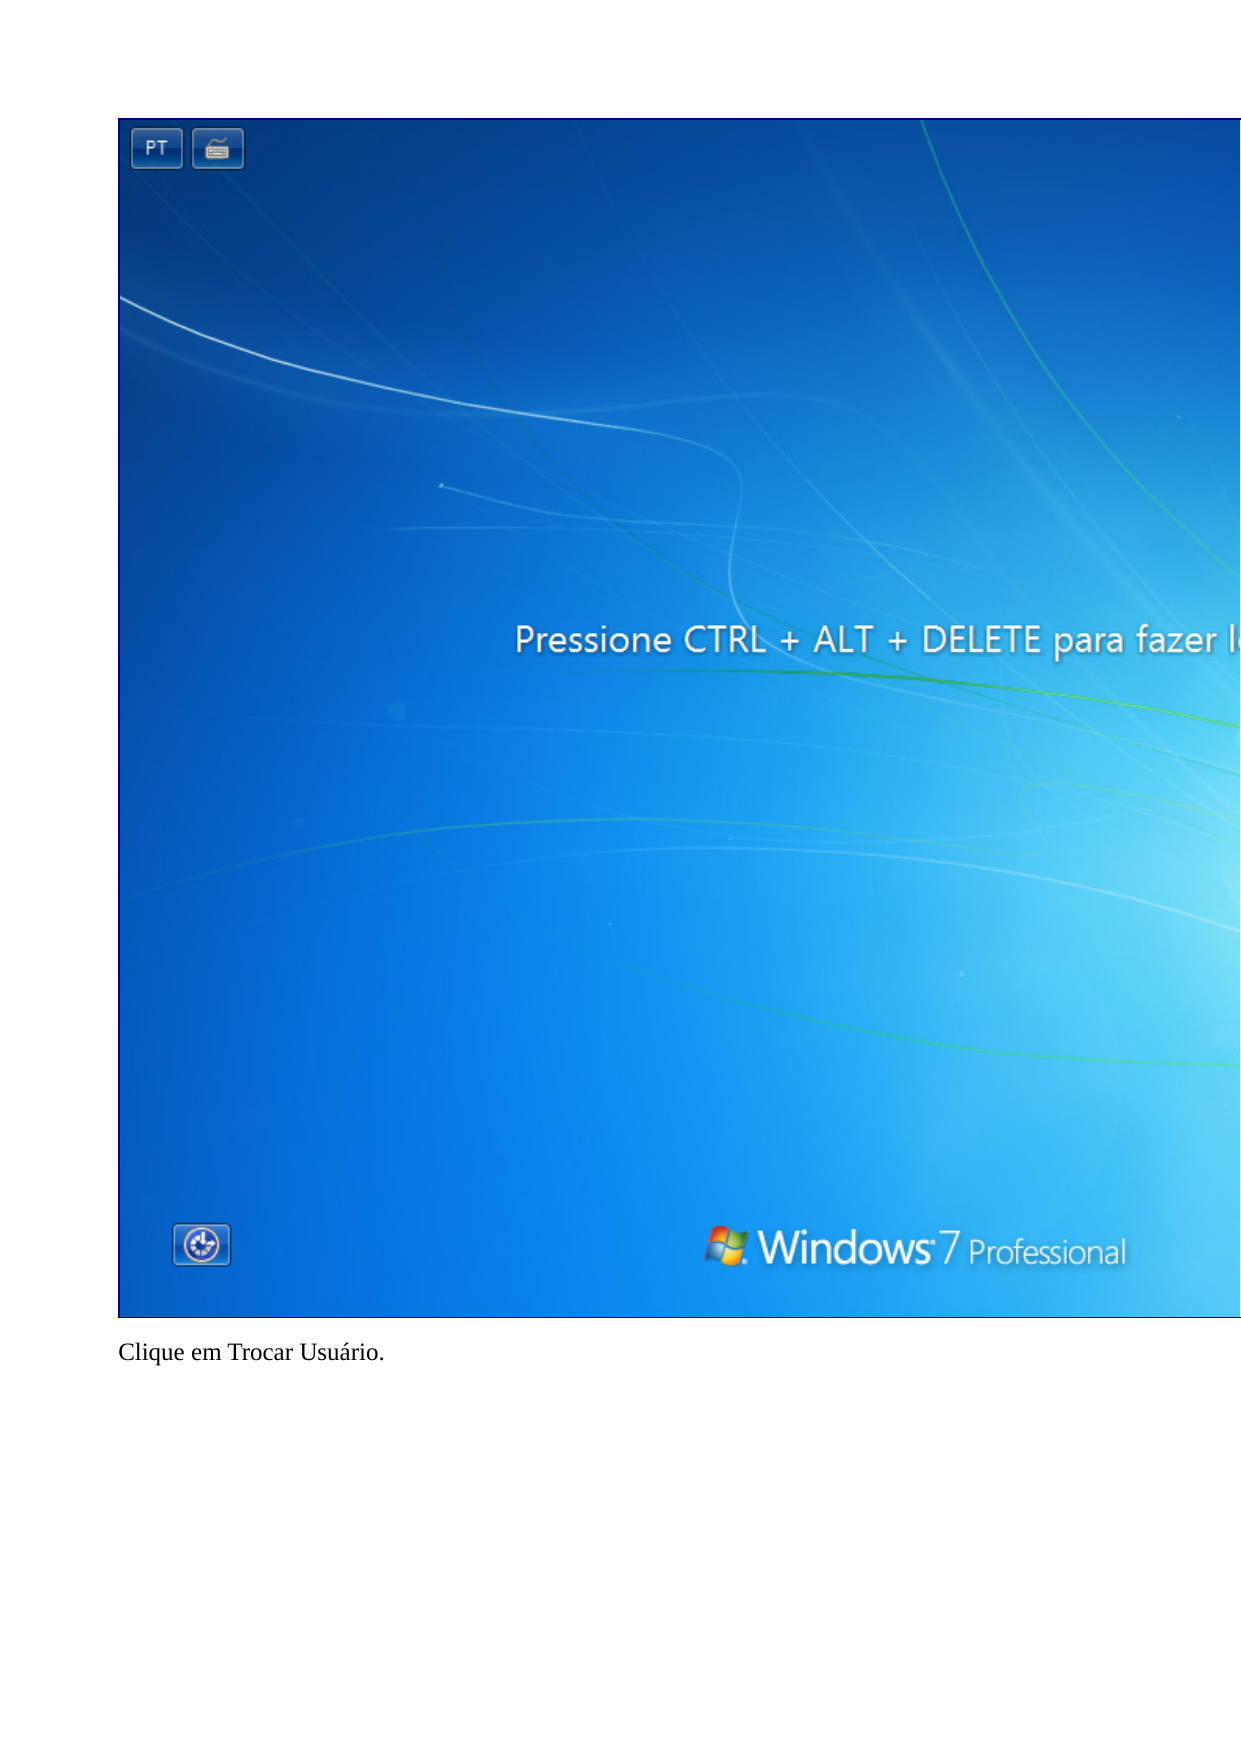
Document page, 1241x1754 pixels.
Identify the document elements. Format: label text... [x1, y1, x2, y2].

picture [120, 120, 1241, 1317]
text Clique em Trocar Usuário. [118, 1337, 1122, 1366]
